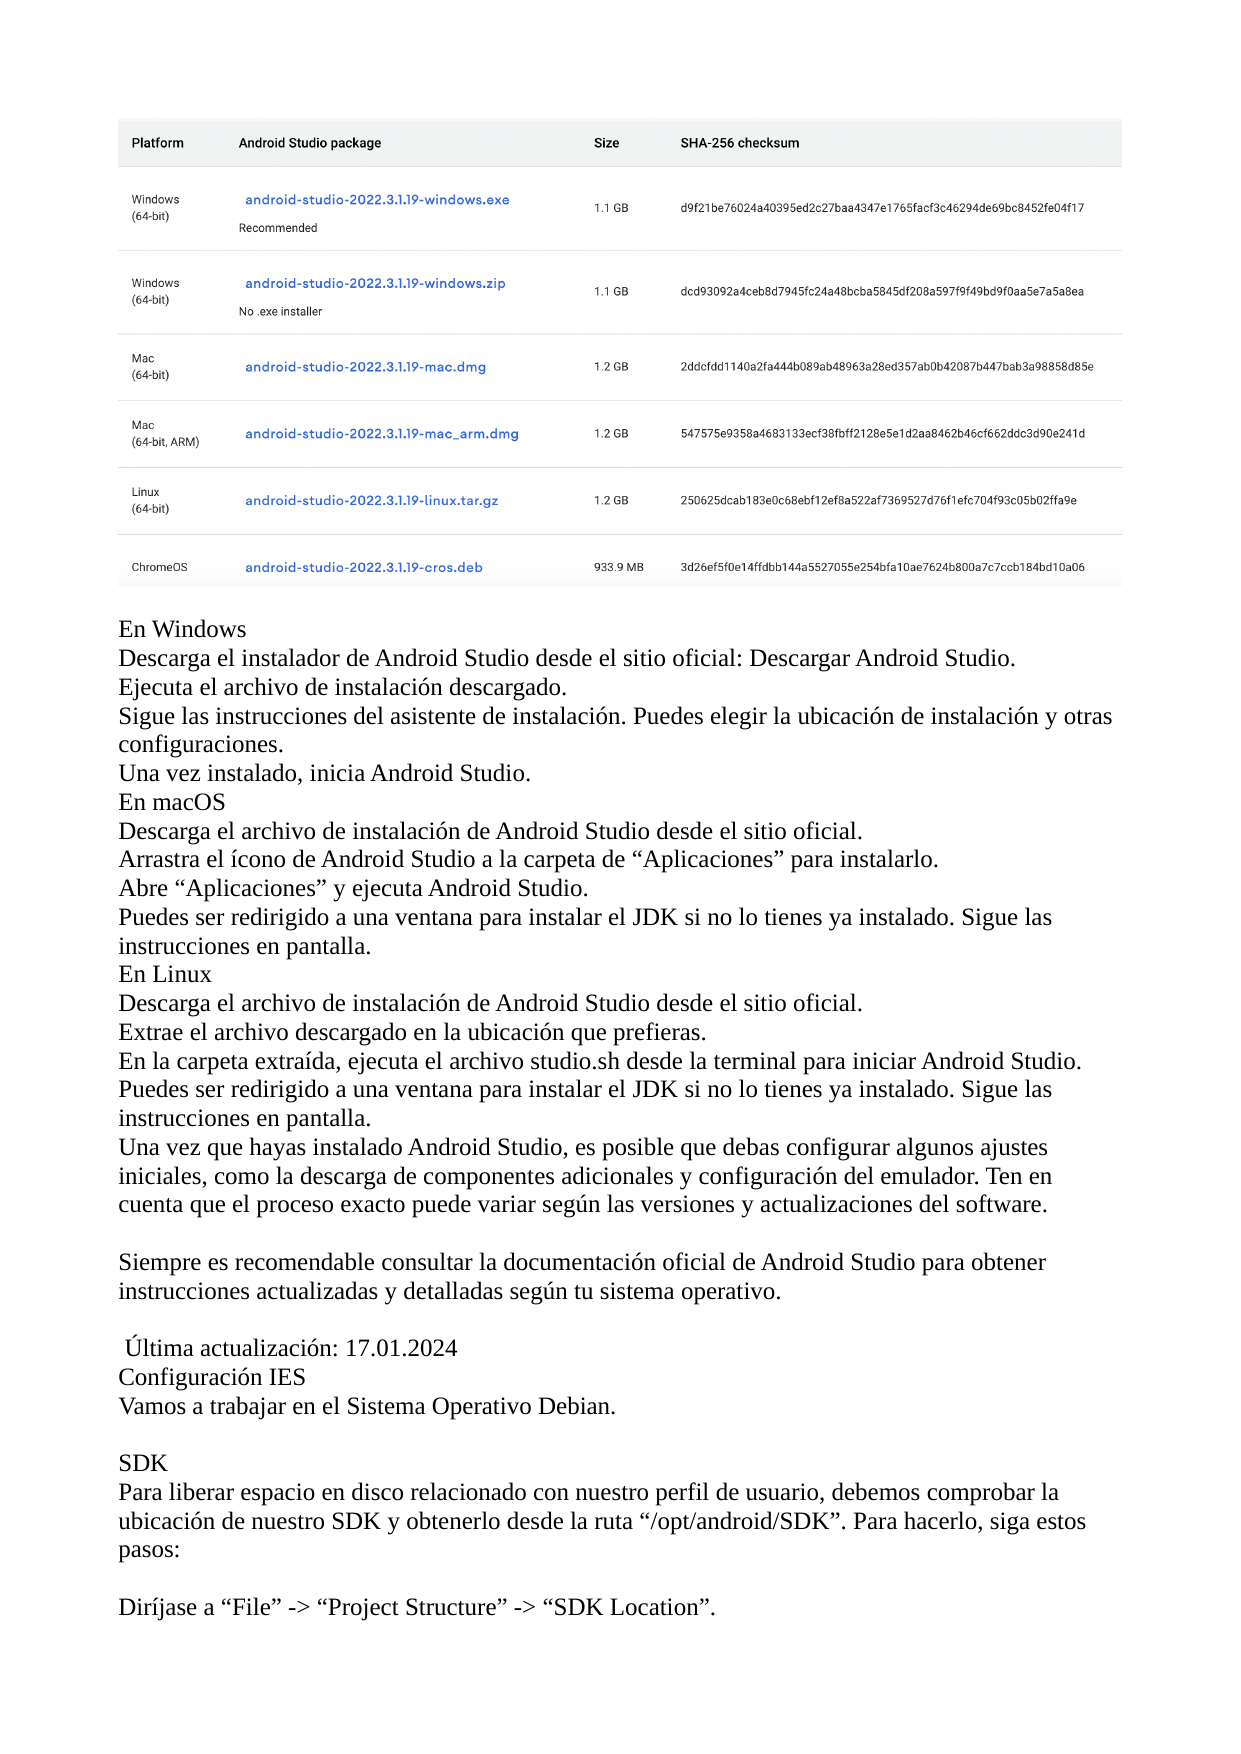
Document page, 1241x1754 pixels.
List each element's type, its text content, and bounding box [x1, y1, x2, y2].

text Puedes ser redirigido a una ventana para instalar el JDK si no lo tienes ya instalado. Sigue las instrucciones en pantalla. [118, 902, 1122, 959]
text Diríjase a “File” -> “Project Structure” -> “SDK Location”. [118, 1592, 1122, 1621]
text SDK [118, 1448, 1122, 1477]
text Puedes ser redirigido a una ventana para instalar el JDK si no lo tienes ya instalado. Sigue las instrucciones en pantalla. [118, 1074, 1122, 1132]
text Configuración IES [118, 1362, 1122, 1391]
text Siempre es recomendable consultar la documentación oficial de Android Studio para obtener instrucciones actualizadas y detalladas según tu sistema operativo. [118, 1247, 1122, 1304]
text Arrastra el ícono de Android Studio a la carpeta de “Aplicaciones” para instalarlo. [118, 844, 1122, 873]
text Una vez instalado, inicia Android Studio. [118, 758, 1122, 787]
text Vamos a trabajar en el Sistema Operativo Debian. [118, 1391, 1122, 1419]
text Descarga el archivo de instalación de Android Studio desde el sitio oficial. [118, 988, 1122, 1017]
text Descarga el archivo de instalación de Android Studio desde el sitio oficial. [118, 816, 1122, 844]
text En macOS [118, 787, 1122, 816]
text Una vez que hayas instalado Android Studio, es posible que debas configurar algunos ajustes iniciales, como la descarga de componentes adicionales y configuración del emulador. Ten en cuenta que el proceso exacto puede variar según las versiones y actualizaciones del software. [118, 1132, 1122, 1218]
text Abre “Aplicaciones” y ejecuta Android Studio. [118, 873, 1122, 902]
text En Linux [118, 959, 1122, 988]
text Descarga el instalador de Android Studio desde el sitio oficial: Descargar Android Studio. [118, 643, 1122, 672]
text Sigue las instrucciones del asistente de instalación. Puedes elegir la ubicación de instalación y otras configuraciones. [118, 701, 1122, 758]
text Última actualización: 17.01.2024 [118, 1333, 1122, 1362]
text Extrae el archivo descargado en la ubicación que prefieras. [118, 1017, 1122, 1046]
text En Windows [118, 614, 1122, 643]
text En la carpeta extraída, ejecuta el archivo studio.sh desde la terminal para iniciar Android Studio. [118, 1046, 1122, 1074]
text Para liberar espacio en disco relacionado con nuestro perfil de usuario, debemos comprobar la ubicación de nuestro SDK y obtenerlo desde la ruta “/opt/android/SDK”. Para hacerlo, siga estos pasos: [118, 1477, 1122, 1563]
picture [118, 118, 1123, 586]
text Ejecuta el archivo de instalación descargado. [118, 672, 1122, 701]
